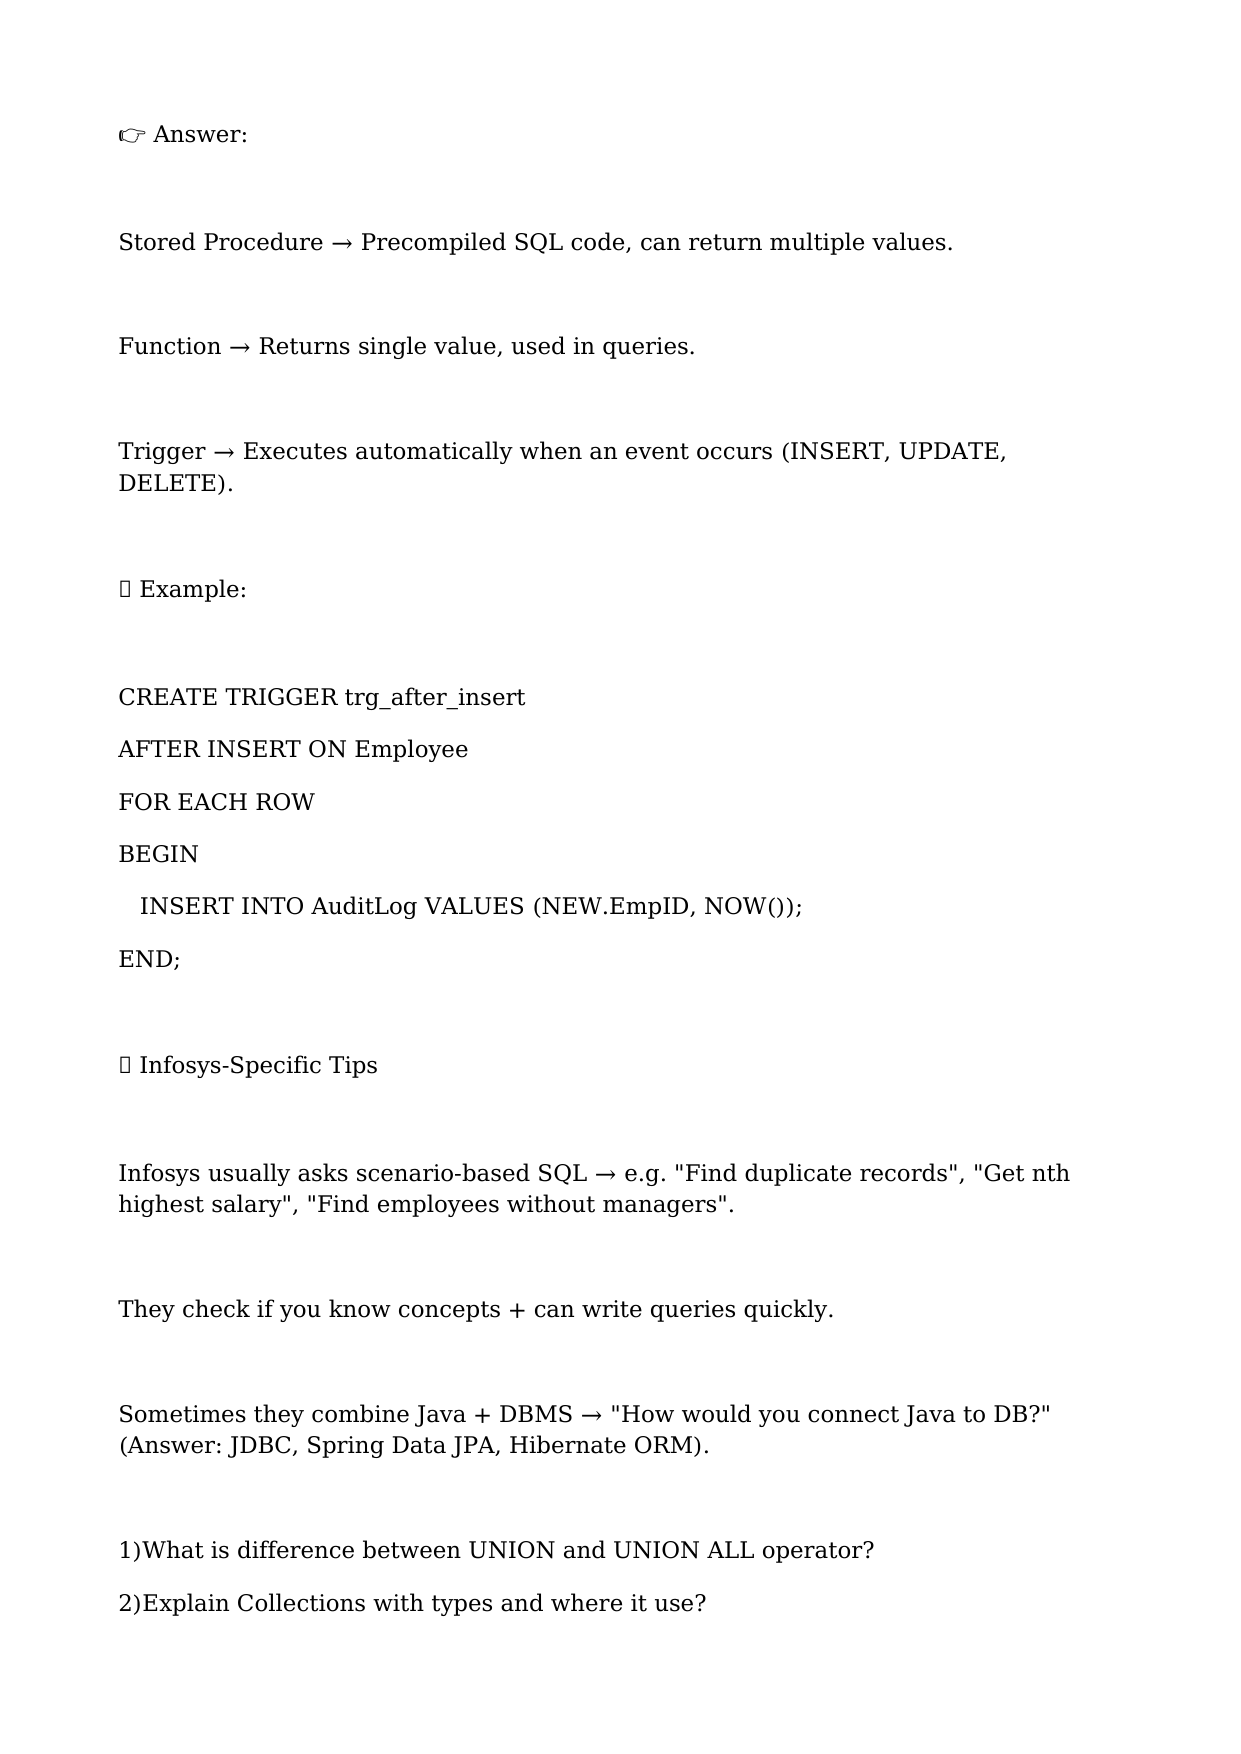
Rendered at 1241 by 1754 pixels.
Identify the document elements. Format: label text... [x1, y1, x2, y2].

text 1)What is difference between UNION and UNION ALL operator? [118, 1536, 1122, 1563]
text Trigger → Executes automatically when an event occurs (INSERT, UPDATE, DELETE). [118, 437, 1122, 496]
text They check if you know concepts + can write queries quickly. [118, 1295, 1122, 1322]
text BEGIN [118, 839, 1122, 867]
text 👉 Answer: [118, 118, 1122, 149]
text 🔹 Infosys-Specific Tips [118, 1049, 1122, 1080]
text INSERT INTO AuditLog VALUES (NEW.EmpID, NOW()); [118, 892, 1122, 919]
text Stored Procedure → Precompiled SQL code, can return multiple values. [118, 227, 1122, 255]
text Function → Returns single value, used in queries. [118, 332, 1122, 359]
text END; [118, 944, 1122, 972]
text 2)Explain Collections with types and where it use? [118, 1588, 1122, 1616]
text 📌 Example: [118, 573, 1122, 604]
text CREATE TRIGGER trg_after_insert [118, 682, 1122, 710]
text Sometimes they combine Java + DBMS → "How would you connect Java to DB?" (Answer: JDBC, Spring Data JPA, Hibernate ORM). [118, 1399, 1122, 1458]
text FOR EACH ROW [118, 787, 1122, 815]
text AFTER INSERT ON Employee [118, 735, 1122, 762]
text Infosys usually asks scenario-based SQL → e.g. "Find duplicate records", "Get nth highest salary", "Find employees without managers". [118, 1158, 1122, 1217]
